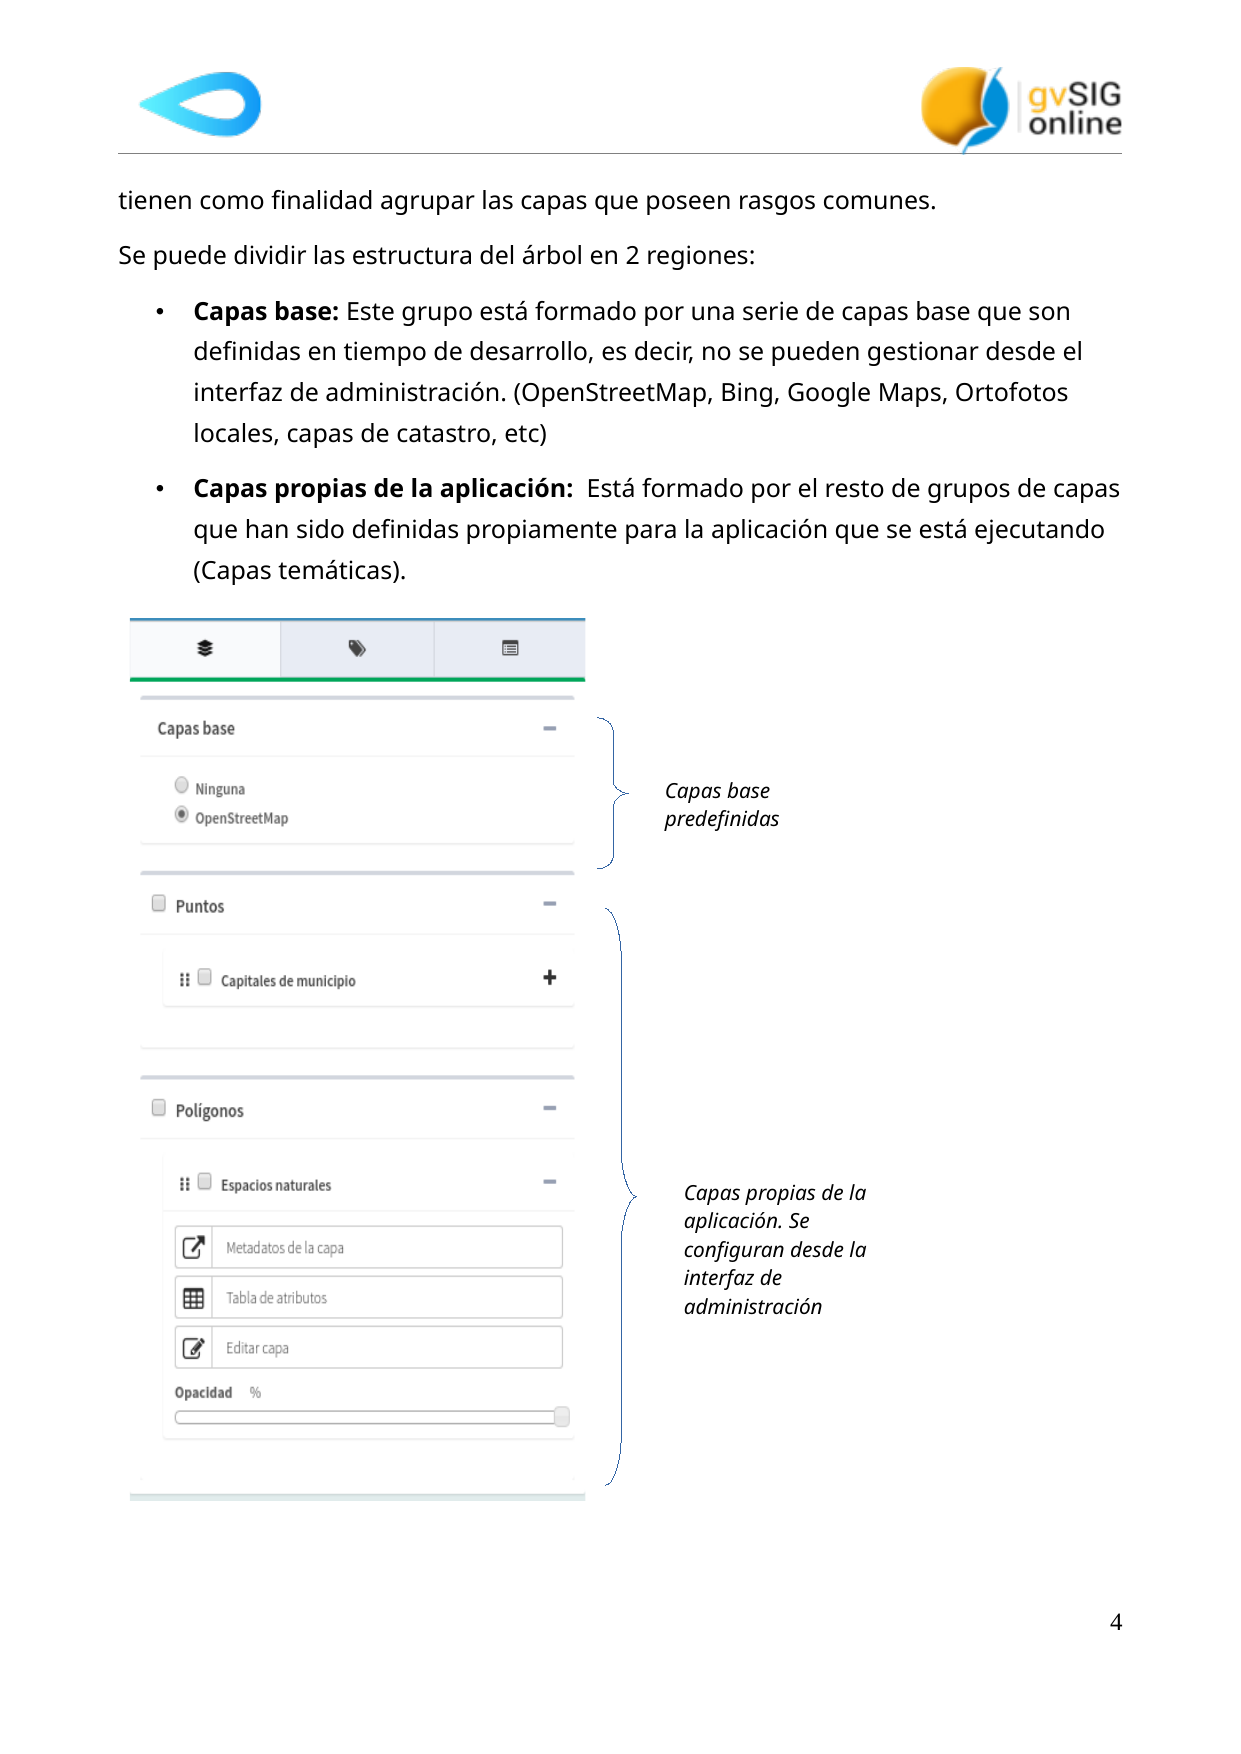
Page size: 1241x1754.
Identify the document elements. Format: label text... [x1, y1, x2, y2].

list Capas base: Este grupo está formado por una serie de capas base que son definidas en tiempo de desarrollo, es decir, no se pueden gestionar desde el interfaz de administración. (OpenStreetMap, Bing, Google Maps, Ortofotos locales, capas de catastro, etc) [156, 293, 1122, 450]
picture [921, 67, 1122, 155]
text tienen como finalidad agrupar las capas que poseen rasgos comunes. [118, 182, 1122, 216]
picture [119, 62, 282, 154]
text Se puede dividir las estructura del árbol en 2 regiones: [118, 238, 1122, 272]
picture [129, 618, 586, 1501]
list Capas propias de la aplicación: Está formado por el resto de grupos de capas que han sido definidas propiamente para la aplicación que se está ejecutando (Capas temáticas). [156, 471, 1122, 587]
